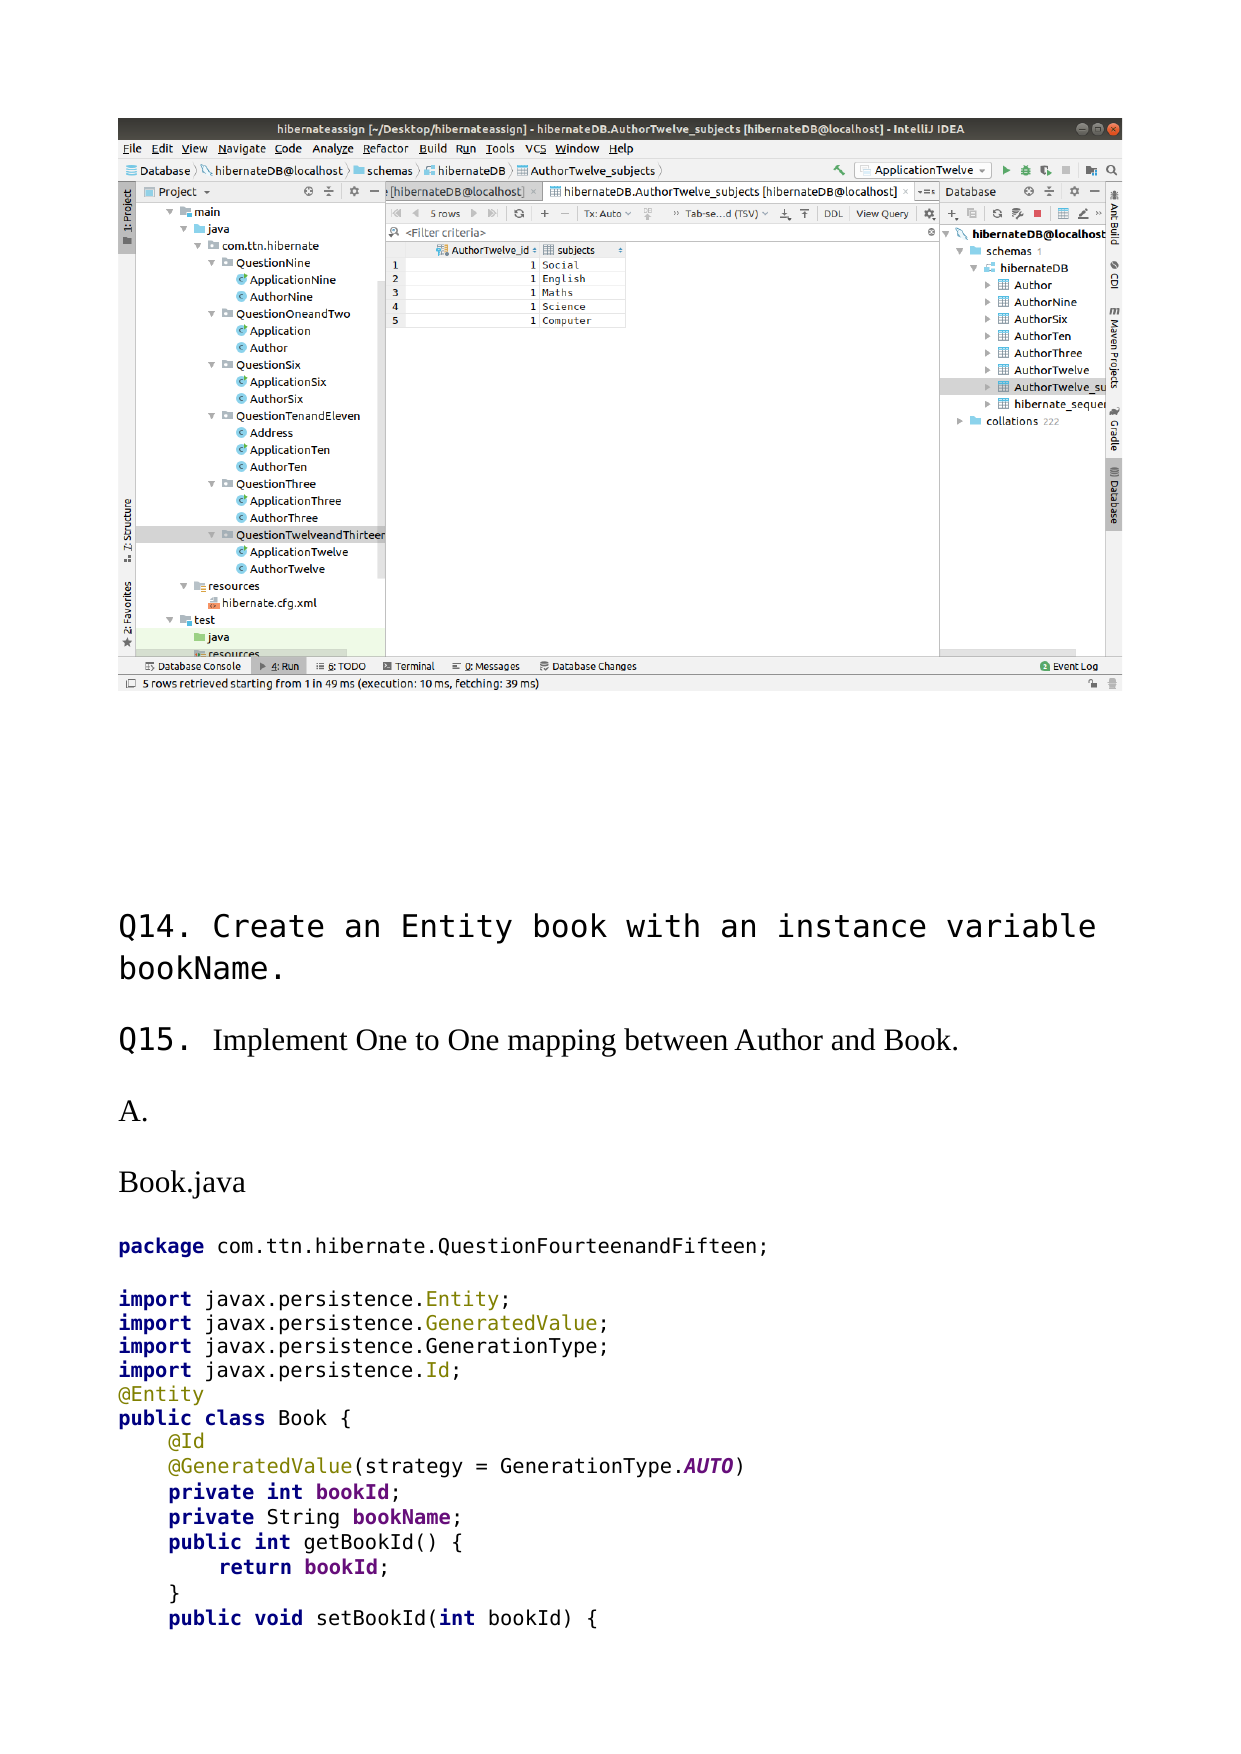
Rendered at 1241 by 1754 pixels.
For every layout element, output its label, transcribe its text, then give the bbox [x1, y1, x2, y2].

text public class Book { [118, 1406, 1122, 1430]
text package com.ttn.hibernate.QuestionFourteenandFifteen; [118, 1234, 1122, 1258]
text Q14. Create an Entity book with an instance variable bookName. [118, 908, 1122, 986]
text private String bookName; [118, 1505, 1122, 1531]
text @Id [118, 1430, 1122, 1455]
text import javax.persistence.GeneratedValue; [118, 1311, 1122, 1335]
text @Entity [118, 1382, 1122, 1406]
text } [118, 1581, 1122, 1606]
text A. [118, 1093, 1122, 1128]
text Q15. Implement One to One mapping between Author and Book. [118, 1021, 1122, 1058]
picture [118, 118, 1123, 691]
text @GeneratedValue(strategy = GenerationType.AUTO) [118, 1455, 1122, 1480]
text import javax.persistence.Id; [118, 1358, 1122, 1382]
text public void setBookId(int bookId) { [118, 1606, 1122, 1631]
text import javax.persistence.Entity; [118, 1287, 1122, 1311]
text private int bookId; [118, 1480, 1122, 1505]
text public int getBookId() { [118, 1531, 1122, 1556]
text import javax.persistence.GenerationType; [118, 1335, 1122, 1358]
text return bookId; [118, 1556, 1122, 1581]
text Book.java [118, 1163, 1122, 1199]
